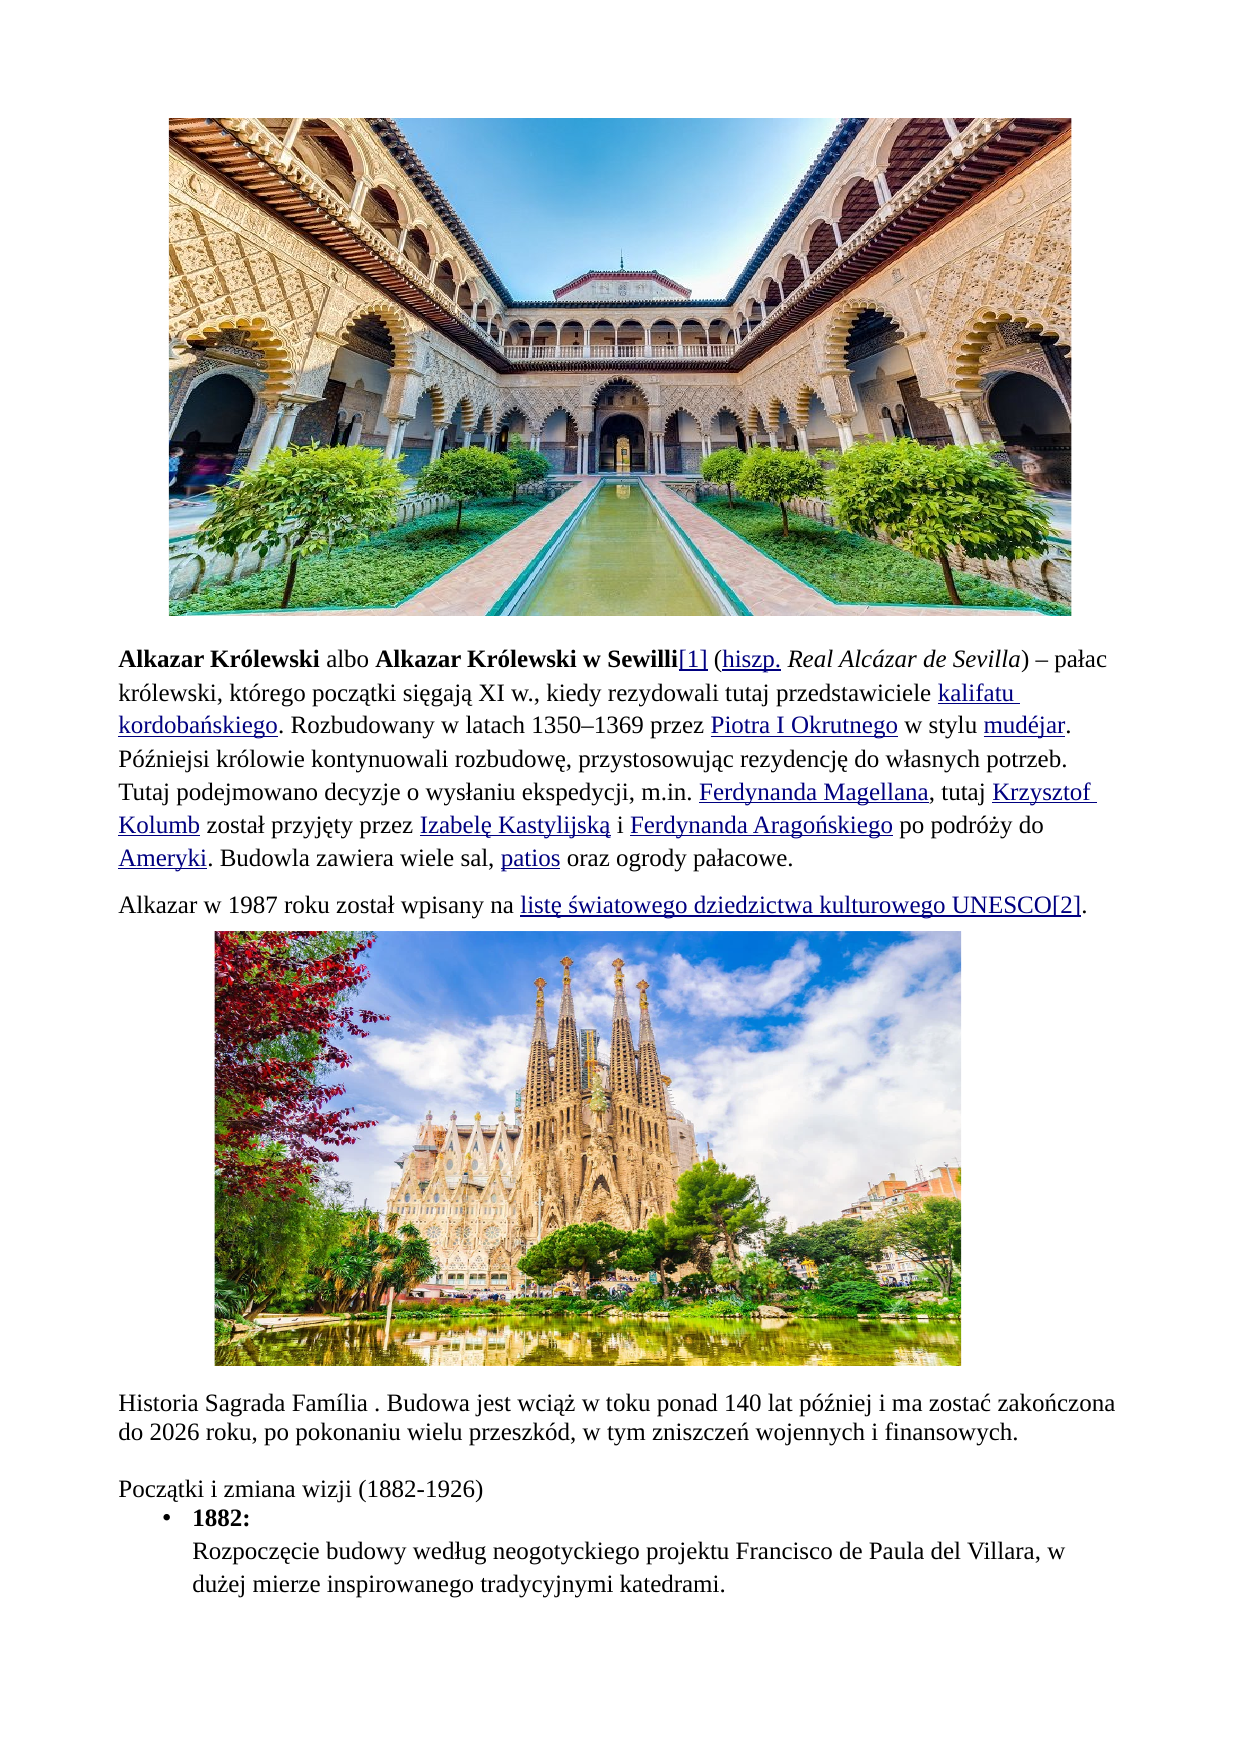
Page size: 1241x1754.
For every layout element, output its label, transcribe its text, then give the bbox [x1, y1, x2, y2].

picture [168, 118, 1072, 616]
list 1882: [162, 1503, 1122, 1532]
text Alkazar Królewski albo Alkazar Królewski w Sewilli[1] (hiszp. Real Alcázar de Sevilla) – pałac królewski, którego początki sięgają XI w., kiedy rezydowali tutaj przedstawiciele kalifatu kordobańskiego. Rozbudowany w latach 1350–1369 przez Piotra I Okrutnego w stylu mudéjar. Późniejsi królowie kontynuowali rozbudowę, przystosowując rezydencję do własnych potrzeb. Tutaj podejmowano decyzje o wysłaniu ekspedycji, m.in. Ferdynanda Magellana, tutaj Krzysztof Kolumb został przyjęty przez Izabelę Kastylijską i Ferdynanda Aragońskiego po podróży do Ameryki. Budowla zawiera wiele sal, patios oraz ogrody pałacowe. [118, 644, 1122, 871]
text Alkazar w 1987 roku został wpisany na listę światowego dziedzictwa kulturowego UNESCO[2]. [118, 890, 1122, 919]
picture [214, 931, 962, 1366]
list Rozpoczęcie budowy według neogotyckiego projektu Francisco de Paula del Villara, w dużej mierze inspirowanego tradycyjnymi katedrami. [162, 1536, 1122, 1598]
text Początki i zmiana wizji (1882-1926) [118, 1474, 1122, 1503]
text Historia Sagrada Família . Budowa jest wciąż w toku ponad 140 lat później i ma zostać zakończona do 2026 roku, po pokonaniu wielu przeszkód, w tym zniszczeń wojennych i finansowych. [118, 1388, 1122, 1446]
